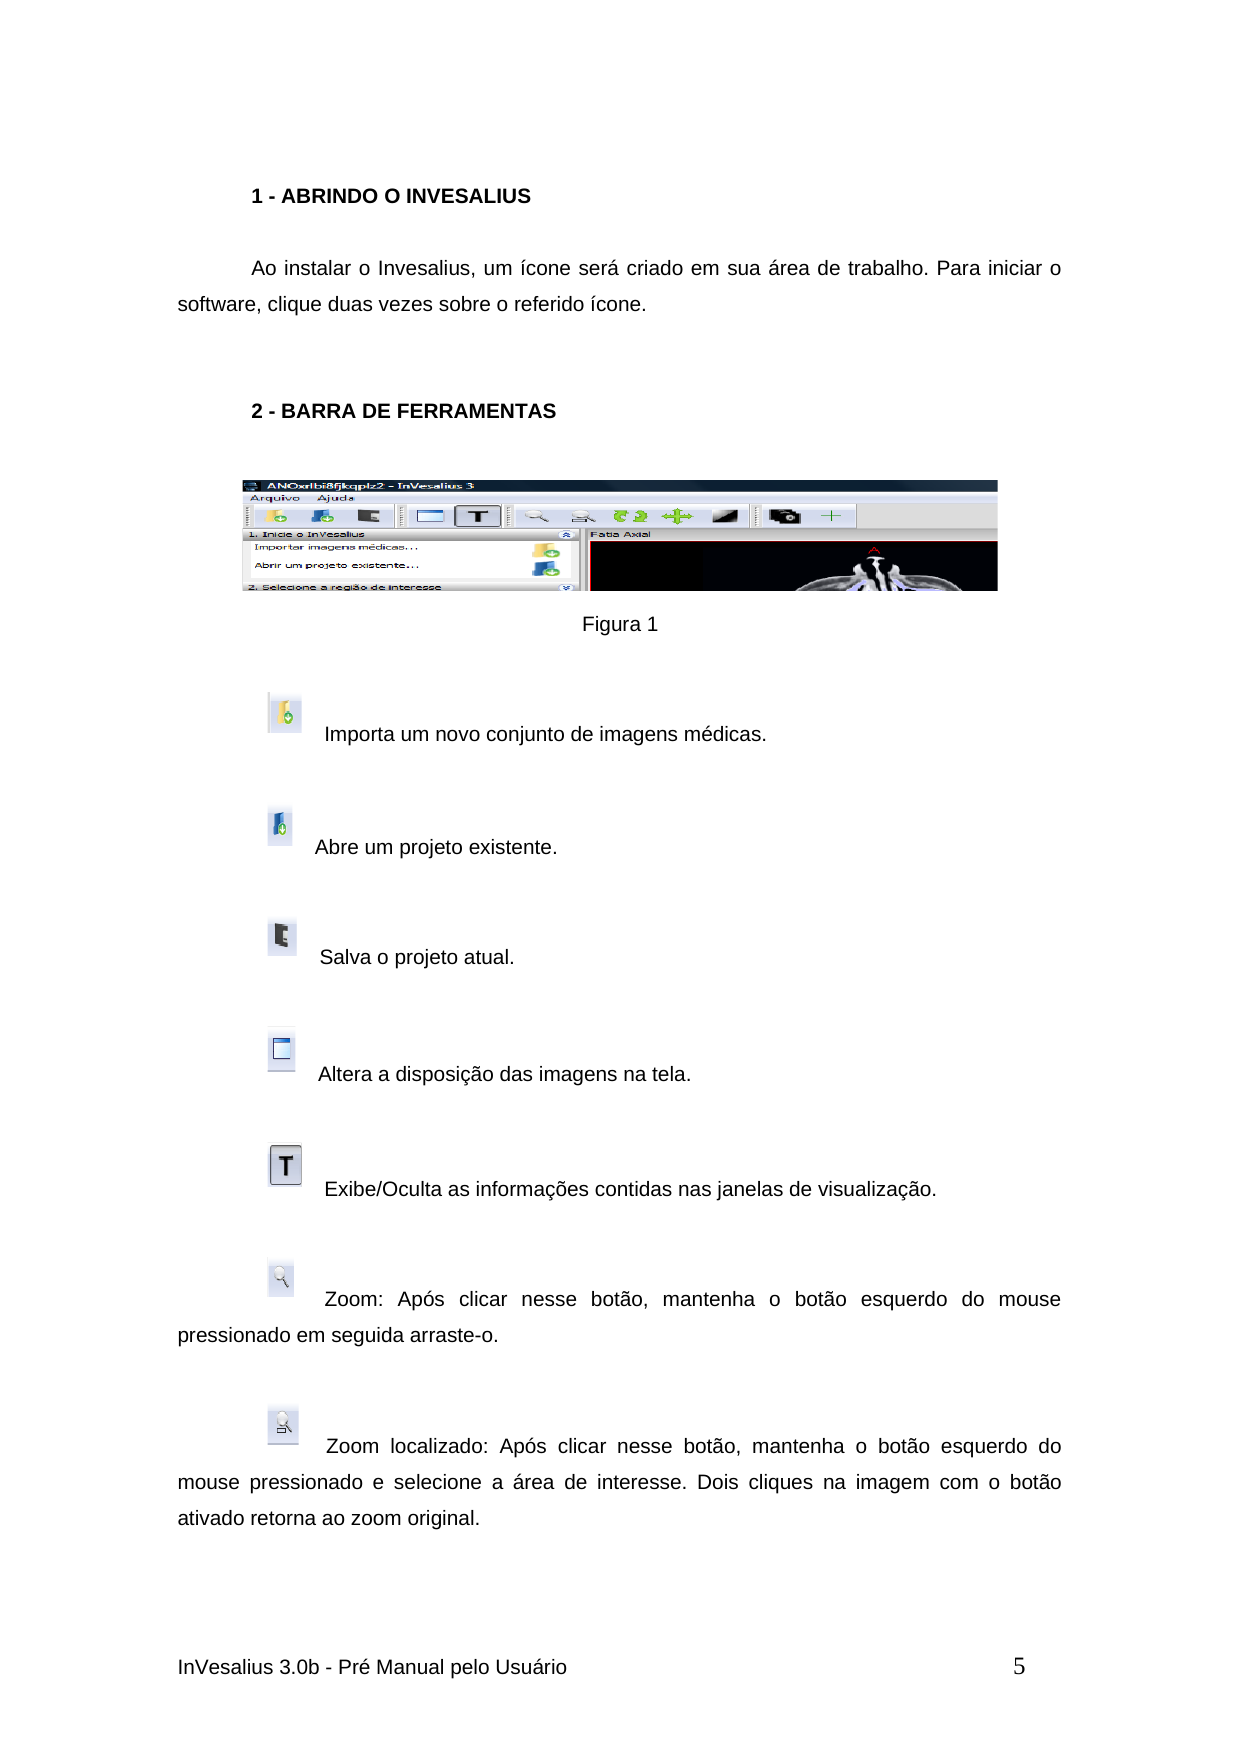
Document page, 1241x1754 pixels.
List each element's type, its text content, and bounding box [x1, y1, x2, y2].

text Figura 1 [177, 612, 1063, 636]
picture [267, 1142, 302, 1187]
text Zoom localizado: Após clicar nesse botão, mantenha o botão esquerdo do mouse pressionado e selecione a área de interesse. Dois cliques na imagem com o botão ativado retorna ao zoom original. [177, 1394, 1063, 1530]
text Abre um projeto existente. [177, 794, 1063, 859]
text Ao instalar o Invesalius, um ícone será criado em sua área de trabalho. Para iniciar o software, clique duas vezes sobre o referido ícone. [177, 255, 1063, 315]
picture [267, 802, 293, 846]
text Zoom: Após clicar nesse botão, mantenha o botão esquerdo do mouse pressionado em seguida arraste-o. [177, 1248, 1063, 1346]
text 2 - BARRA DE FERRAMENTAS [177, 399, 1063, 423]
text Salva o projeto atual. [177, 907, 1063, 969]
picture [267, 692, 302, 733]
picture [267, 916, 297, 956]
text Importa um novo conjunto de imagens médicas. [177, 684, 1063, 746]
text Altera a disposição das imagens na tela. [177, 1017, 1063, 1086]
text 1 - ABRINDO O INVESALIUS [177, 183, 1063, 207]
picture [267, 1403, 299, 1445]
picture [267, 1026, 296, 1072]
picture [267, 1257, 294, 1297]
text Exibe/Oculta as informações contidas nas janelas de visualização. [177, 1133, 1063, 1200]
